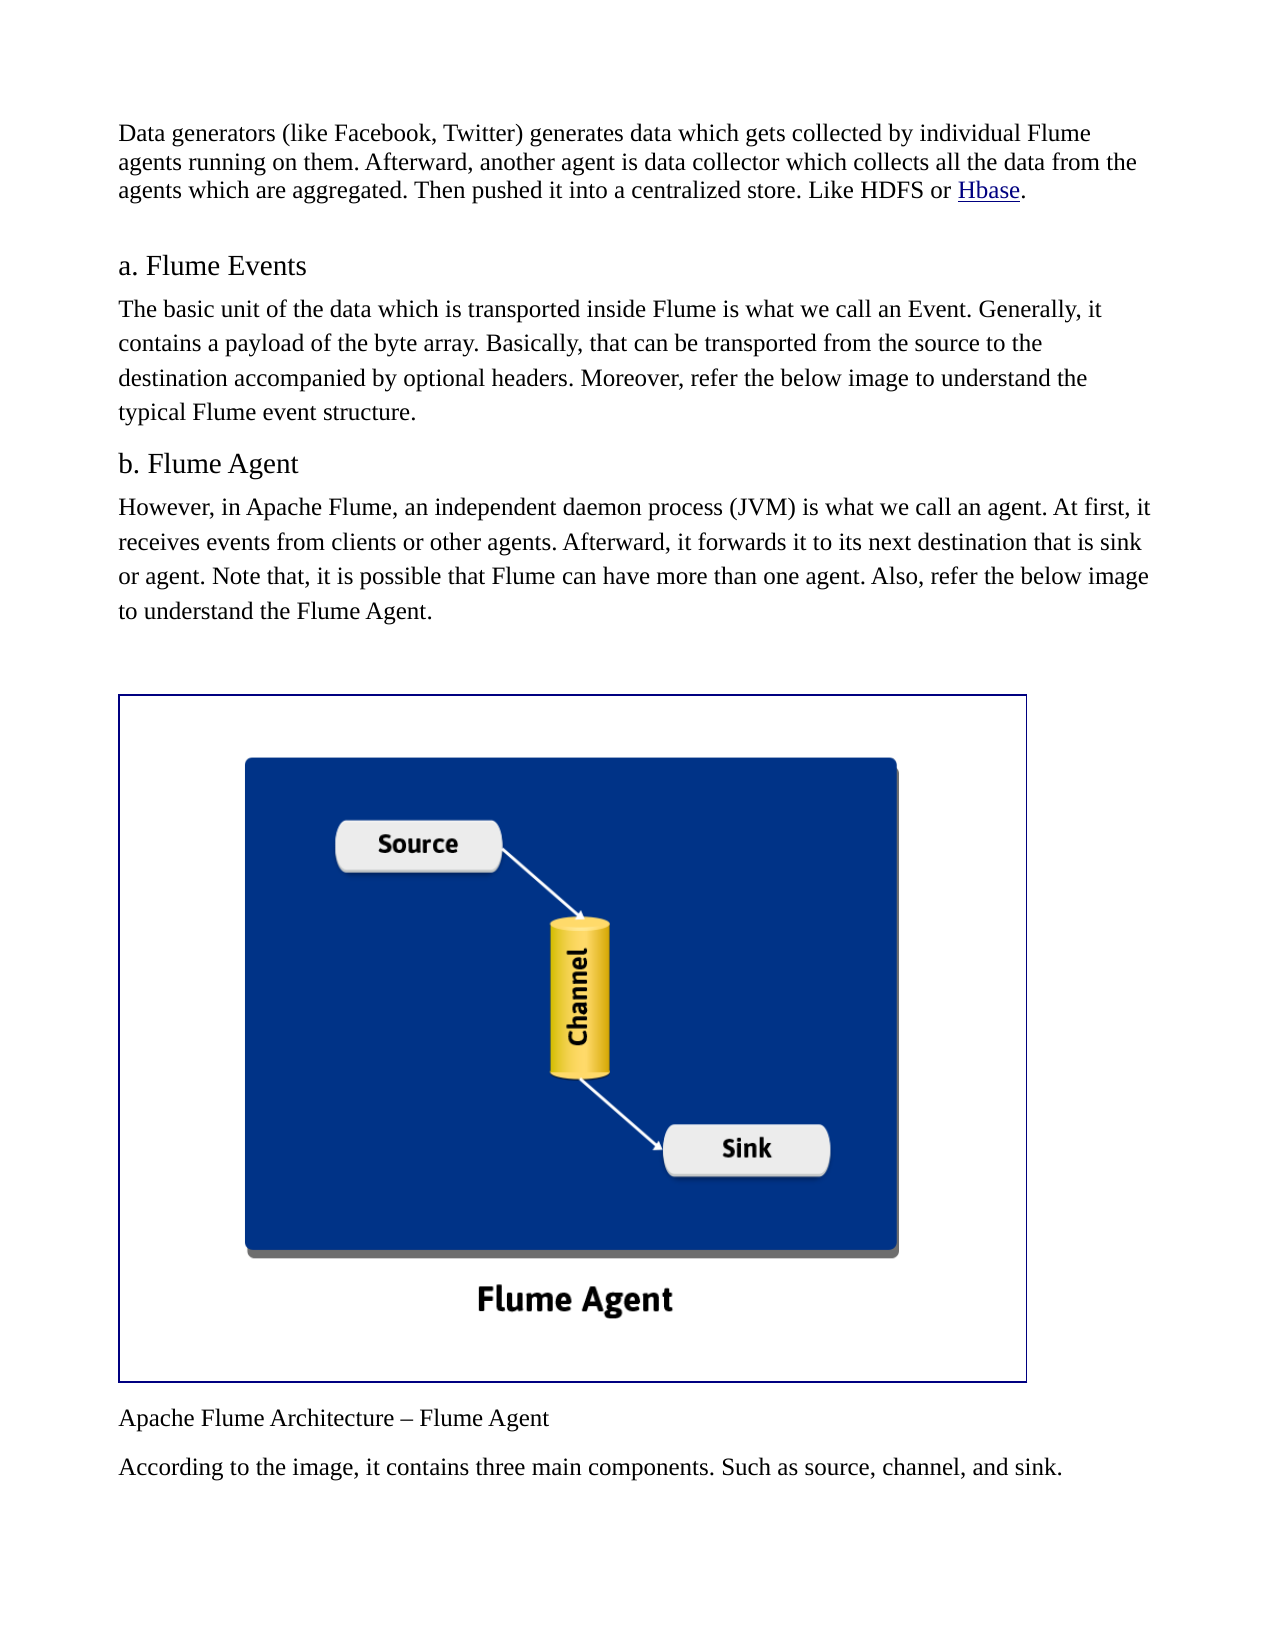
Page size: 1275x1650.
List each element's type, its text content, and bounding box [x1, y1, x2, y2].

text Data generators (like Facebook, Twitter) generates data which gets collected by individual Flume agents running on them. Afterward, another agent is data collector which collects all the data from the agents which are aggregated. Then pushed it into a centralized store. Like HDFS or Hbase. [118, 118, 1157, 204]
subtitle b. Flume Agent [118, 446, 1157, 480]
picture [120, 696, 1026, 1381]
text Apache Flume Architecture – Flume Agent [118, 1403, 1157, 1432]
text However, in Apache Flume, an independent daemon process (JVM) is what we call an agent. At first, it receives events from clients or other agents. Afterward, it forwards it to its next destination that is sink or agent. Note that, it is possible that Flume can have more than one agent. Also, refer the below image to understand the Flume Agent. [118, 492, 1157, 624]
subtitle a. Flume Events [118, 248, 1157, 281]
text According to the image, it contains three main components. Such as source, channel, and sink. [118, 1452, 1157, 1481]
text The basic unit of the data which is transported inside Flume is what we call an Event. Generally, it contains a payload of the byte array. Basically, that can be transported from the source to the destination accompanied by optional headers. Moreover, refer the below image to understand the typical Flume event structure. [118, 294, 1157, 426]
